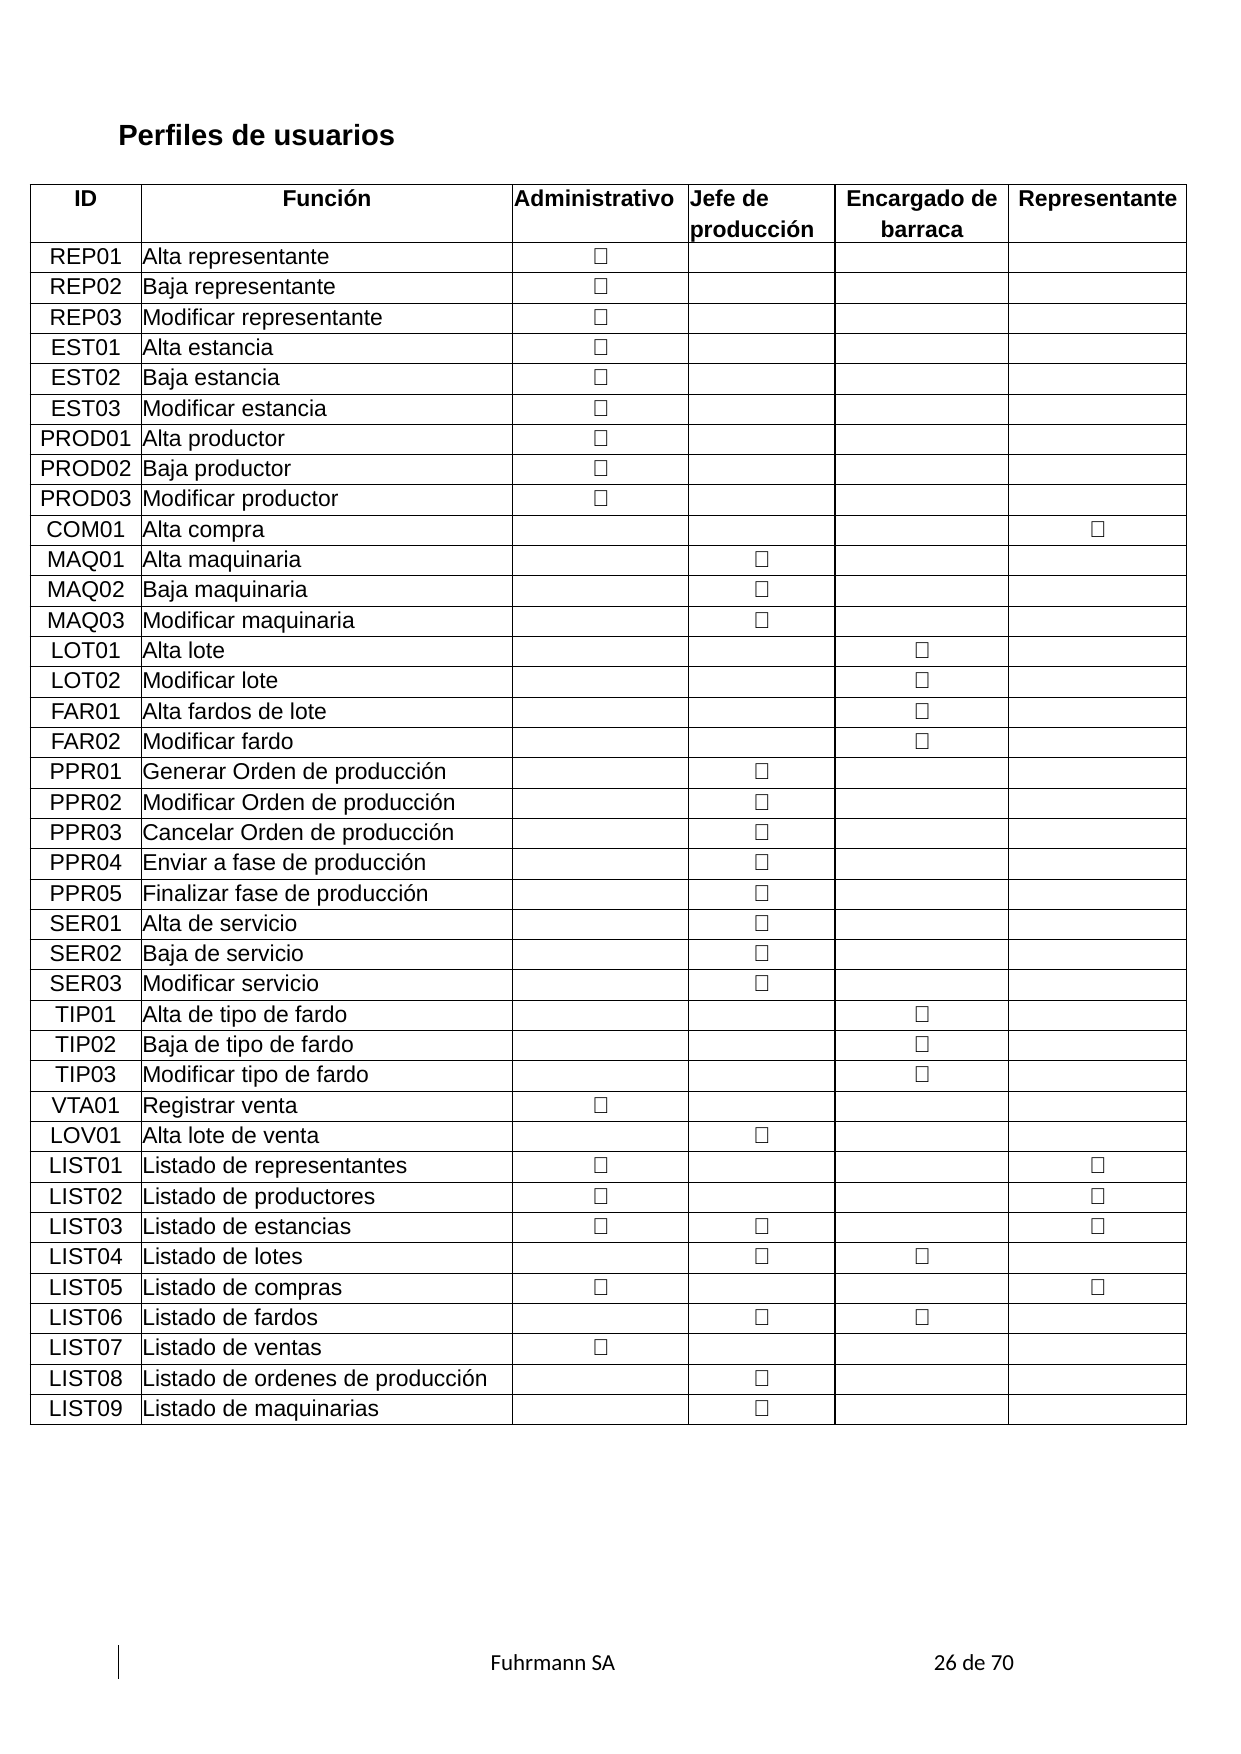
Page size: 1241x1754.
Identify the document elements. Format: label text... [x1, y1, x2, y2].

table_cell [836, 1092, 1008, 1121]
table_cell Modificar maquinaria [142, 607, 512, 636]
table_cell Alta de tipo de fardo [142, 1001, 512, 1030]
table_cell  [689, 789, 834, 818]
table_cell [689, 516, 834, 545]
table_cell Listado de estancias [142, 1213, 512, 1242]
table_cell [1009, 1092, 1186, 1121]
table_cell [513, 1243, 688, 1272]
table_cell Baja de servicio [142, 940, 512, 969]
table_cell [836, 910, 1008, 939]
table_cell [513, 940, 688, 969]
table_cell Alta compra [142, 516, 512, 545]
table_cell [689, 637, 834, 666]
table_cell LIST03 [31, 1213, 141, 1242]
table_cell [836, 1395, 1008, 1424]
table_cell [1009, 546, 1186, 575]
table_cell PPR05 [31, 880, 141, 909]
table_cell LOT02 [31, 667, 141, 697]
table_cell [1009, 1243, 1186, 1272]
table_cell [513, 789, 688, 818]
table_cell LOV01 [31, 1122, 141, 1151]
table_cell [689, 273, 834, 302]
table_cell  [1009, 516, 1186, 545]
table_cell Modificar lote [142, 667, 512, 697]
table_cell [513, 1122, 688, 1151]
table_cell FAR02 [31, 728, 141, 757]
table_cell [689, 304, 834, 333]
table_cell  [689, 880, 834, 909]
table_cell [1009, 273, 1186, 302]
table_cell SER01 [31, 910, 141, 939]
table_cell  [513, 1213, 688, 1242]
table_cell Modificar Orden de producción [142, 789, 512, 818]
table_cell [836, 576, 1008, 606]
table_cell  [689, 849, 834, 878]
table_cell REP02 [31, 273, 141, 302]
table_cell [836, 1122, 1008, 1151]
table_cell [836, 1213, 1008, 1242]
table_cell [689, 1334, 834, 1363]
table_cell [836, 1152, 1008, 1182]
table_cell LIST05 [31, 1274, 141, 1303]
table_cell [513, 546, 688, 575]
table_header Administrativo [513, 185, 688, 242]
table_cell  [836, 728, 1008, 757]
subtitle Perfiles de usuarios [118, 118, 1122, 152]
table_cell Alta maquinaria [142, 546, 512, 575]
table_cell [689, 485, 834, 515]
table_cell EST02 [31, 364, 141, 393]
table_cell [836, 516, 1008, 545]
table_cell Modificar servicio [142, 970, 512, 1000]
table_cell Finalizar fase de producción [142, 880, 512, 909]
table_cell  [836, 698, 1008, 727]
table_cell [836, 1365, 1008, 1394]
table_cell [513, 1001, 688, 1030]
table_cell [513, 728, 688, 757]
table_cell [1009, 970, 1186, 1000]
table_cell  [513, 1183, 688, 1212]
table_cell PPR04 [31, 849, 141, 878]
table_cell [836, 758, 1008, 787]
table_cell  [836, 1001, 1008, 1030]
table_cell Baja estancia [142, 364, 512, 393]
table_cell SER03 [31, 970, 141, 1000]
table_cell [689, 425, 834, 454]
table_cell [1009, 667, 1186, 697]
table_cell Baja de tipo de fardo [142, 1031, 512, 1060]
table_cell [836, 334, 1008, 363]
table_cell EST01 [31, 334, 141, 363]
table_cell  [689, 1365, 834, 1394]
table_cell [513, 910, 688, 939]
table_cell  [689, 607, 834, 636]
table_cell FAR01 [31, 698, 141, 727]
table_cell  [513, 1092, 688, 1121]
table_cell Baja maquinaria [142, 576, 512, 606]
table_cell  [513, 455, 688, 484]
table_cell [689, 728, 834, 757]
table_cell  [689, 1304, 834, 1333]
table_cell [836, 273, 1008, 302]
table_cell [513, 1031, 688, 1060]
table_cell [513, 1365, 688, 1394]
table_cell [513, 819, 688, 848]
table_cell  [836, 1304, 1008, 1333]
table_cell [513, 758, 688, 787]
table_cell [1009, 455, 1186, 484]
table_cell  [836, 667, 1008, 697]
table_cell [689, 395, 834, 424]
table_cell [689, 698, 834, 727]
table_cell [1009, 910, 1186, 939]
table_cell MAQ03 [31, 607, 141, 636]
table_cell  [513, 395, 688, 424]
table_cell Listado de ordenes de producción [142, 1365, 512, 1394]
table_cell [513, 970, 688, 1000]
table_cell [1009, 940, 1186, 969]
table_cell  [513, 485, 688, 515]
table_cell TIP01 [31, 1001, 141, 1030]
table_cell Alta productor [142, 425, 512, 454]
table_header Encargado de barraca [836, 185, 1008, 242]
table_cell [1009, 789, 1186, 818]
table_cell [1009, 243, 1186, 272]
table_cell Modificar productor [142, 485, 512, 515]
table_cell [689, 334, 834, 363]
table_cell [513, 880, 688, 909]
table_cell [513, 607, 688, 636]
table_cell [1009, 1304, 1186, 1333]
table_cell [1009, 576, 1186, 606]
table_header Representante [1009, 185, 1186, 242]
table_cell [836, 970, 1008, 1000]
table_cell [689, 1183, 834, 1212]
table_cell [1009, 1031, 1186, 1060]
table_cell [1009, 758, 1186, 787]
table_cell [836, 607, 1008, 636]
table_cell  [836, 1031, 1008, 1060]
table_cell  [689, 819, 834, 848]
table_cell [1009, 1122, 1186, 1151]
table_cell LIST02 [31, 1183, 141, 1212]
table_cell TIP02 [31, 1031, 141, 1060]
table_cell PROD02 [31, 455, 141, 484]
table_cell  [513, 1152, 688, 1182]
table_cell LIST07 [31, 1334, 141, 1363]
table_cell [836, 425, 1008, 454]
table_cell Listado de lotes [142, 1243, 512, 1272]
table_cell [836, 880, 1008, 909]
table_cell [1009, 1334, 1186, 1363]
table_cell  [513, 1334, 688, 1363]
table_cell [836, 546, 1008, 575]
table_cell [836, 819, 1008, 848]
table_cell  [689, 546, 834, 575]
table_cell  [689, 940, 834, 969]
table_cell [513, 1304, 688, 1333]
table_cell [1009, 485, 1186, 515]
table_cell Modificar fardo [142, 728, 512, 757]
table_cell [1009, 1061, 1186, 1091]
table_cell SER02 [31, 940, 141, 969]
table_cell [513, 637, 688, 666]
table_cell Listado de productores [142, 1183, 512, 1212]
table_cell  [689, 1213, 834, 1242]
table_cell [836, 940, 1008, 969]
table_cell [836, 789, 1008, 818]
table_cell PROD01 [31, 425, 141, 454]
table_cell [689, 243, 834, 272]
table_cell [689, 1274, 834, 1303]
table_cell PROD03 [31, 485, 141, 515]
table_cell  [689, 1243, 834, 1272]
table_cell [1009, 819, 1186, 848]
table_cell [689, 1061, 834, 1091]
table_cell  [689, 970, 834, 1000]
table_header Jefe de producción [689, 185, 834, 242]
table_cell  [513, 334, 688, 363]
table_cell  [1009, 1183, 1186, 1212]
table_cell  [836, 1243, 1008, 1272]
table_cell Alta de servicio [142, 910, 512, 939]
table_cell [836, 485, 1008, 515]
table_cell Listado de ventas [142, 1334, 512, 1363]
table_cell  [1009, 1152, 1186, 1182]
table_cell PPR01 [31, 758, 141, 787]
table_cell [689, 667, 834, 697]
table_cell Cancelar Orden de producción [142, 819, 512, 848]
table_cell  [1009, 1213, 1186, 1242]
table_cell VTA01 [31, 1092, 141, 1121]
table_cell  [689, 1395, 834, 1424]
table_cell [689, 455, 834, 484]
table_header ID [31, 185, 141, 242]
table_cell LIST04 [31, 1243, 141, 1272]
table_cell [1009, 637, 1186, 666]
table_cell [836, 1334, 1008, 1363]
table_cell LIST06 [31, 1304, 141, 1333]
table_cell [836, 304, 1008, 333]
table_cell [689, 1001, 834, 1030]
table_cell Alta estancia [142, 334, 512, 363]
table_cell TIP03 [31, 1061, 141, 1091]
table_cell Modificar tipo de fardo [142, 1061, 512, 1091]
table_cell PPR03 [31, 819, 141, 848]
table_cell [689, 1031, 834, 1060]
table_cell  [689, 576, 834, 606]
table_cell [1009, 1365, 1186, 1394]
table_cell [836, 243, 1008, 272]
table_cell [836, 1183, 1008, 1212]
table_cell [689, 1152, 834, 1182]
table_cell [513, 698, 688, 727]
table_header Función [142, 185, 512, 242]
table_cell  [513, 425, 688, 454]
table_cell Alta fardos de lote [142, 698, 512, 727]
table_cell [1009, 334, 1186, 363]
table_cell Alta representante [142, 243, 512, 272]
table_cell EST03 [31, 395, 141, 424]
table_cell [836, 395, 1008, 424]
table_cell REP01 [31, 243, 141, 272]
table_cell  [1009, 1274, 1186, 1303]
table_cell COM01 [31, 516, 141, 545]
table_cell LIST01 [31, 1152, 141, 1182]
table_cell Baja representante [142, 273, 512, 302]
table_cell [1009, 1395, 1186, 1424]
table_cell Alta lote [142, 637, 512, 666]
table_cell [1009, 364, 1186, 393]
table_cell [1009, 880, 1186, 909]
table_cell  [513, 273, 688, 302]
table_cell Listado de representantes [142, 1152, 512, 1182]
table_cell Modificar representante [142, 304, 512, 333]
table_cell Alta lote de venta [142, 1122, 512, 1151]
table_cell  [836, 1061, 1008, 1091]
table_cell Generar Orden de producción [142, 758, 512, 787]
table_cell  [513, 243, 688, 272]
table_cell LIST08 [31, 1365, 141, 1394]
table_cell [1009, 1001, 1186, 1030]
table_cell Registrar venta [142, 1092, 512, 1121]
table_cell [689, 364, 834, 393]
table_cell [689, 1092, 834, 1121]
table_cell  [513, 364, 688, 393]
table_cell [513, 667, 688, 697]
table_cell LIST09 [31, 1395, 141, 1424]
table_cell [513, 1061, 688, 1091]
table_cell MAQ01 [31, 546, 141, 575]
table_cell  [689, 910, 834, 939]
table_cell [836, 1274, 1008, 1303]
table_cell  [689, 1122, 834, 1151]
table_cell  [513, 1274, 688, 1303]
table_cell Listado de compras [142, 1274, 512, 1303]
table_cell [513, 516, 688, 545]
table_cell Listado de maquinarias [142, 1395, 512, 1424]
table_cell [836, 849, 1008, 878]
table_cell [513, 1395, 688, 1424]
table_cell [1009, 607, 1186, 636]
table_cell PPR02 [31, 789, 141, 818]
table_cell [836, 455, 1008, 484]
table_cell LOT01 [31, 637, 141, 666]
table_cell  [513, 304, 688, 333]
table_cell [1009, 425, 1186, 454]
table_cell REP03 [31, 304, 141, 333]
table_cell [1009, 849, 1186, 878]
table_cell  [689, 758, 834, 787]
table_cell  [836, 637, 1008, 666]
table_cell Listado de fardos [142, 1304, 512, 1333]
table_cell [1009, 728, 1186, 757]
table_cell [1009, 698, 1186, 727]
table_cell Baja productor [142, 455, 512, 484]
table_cell [836, 364, 1008, 393]
table_cell [513, 849, 688, 878]
table_cell Enviar a fase de producción [142, 849, 512, 878]
table_cell Modificar estancia [142, 395, 512, 424]
table_cell MAQ02 [31, 576, 141, 606]
table_cell [1009, 304, 1186, 333]
table_cell [1009, 395, 1186, 424]
table_cell [513, 576, 688, 606]
